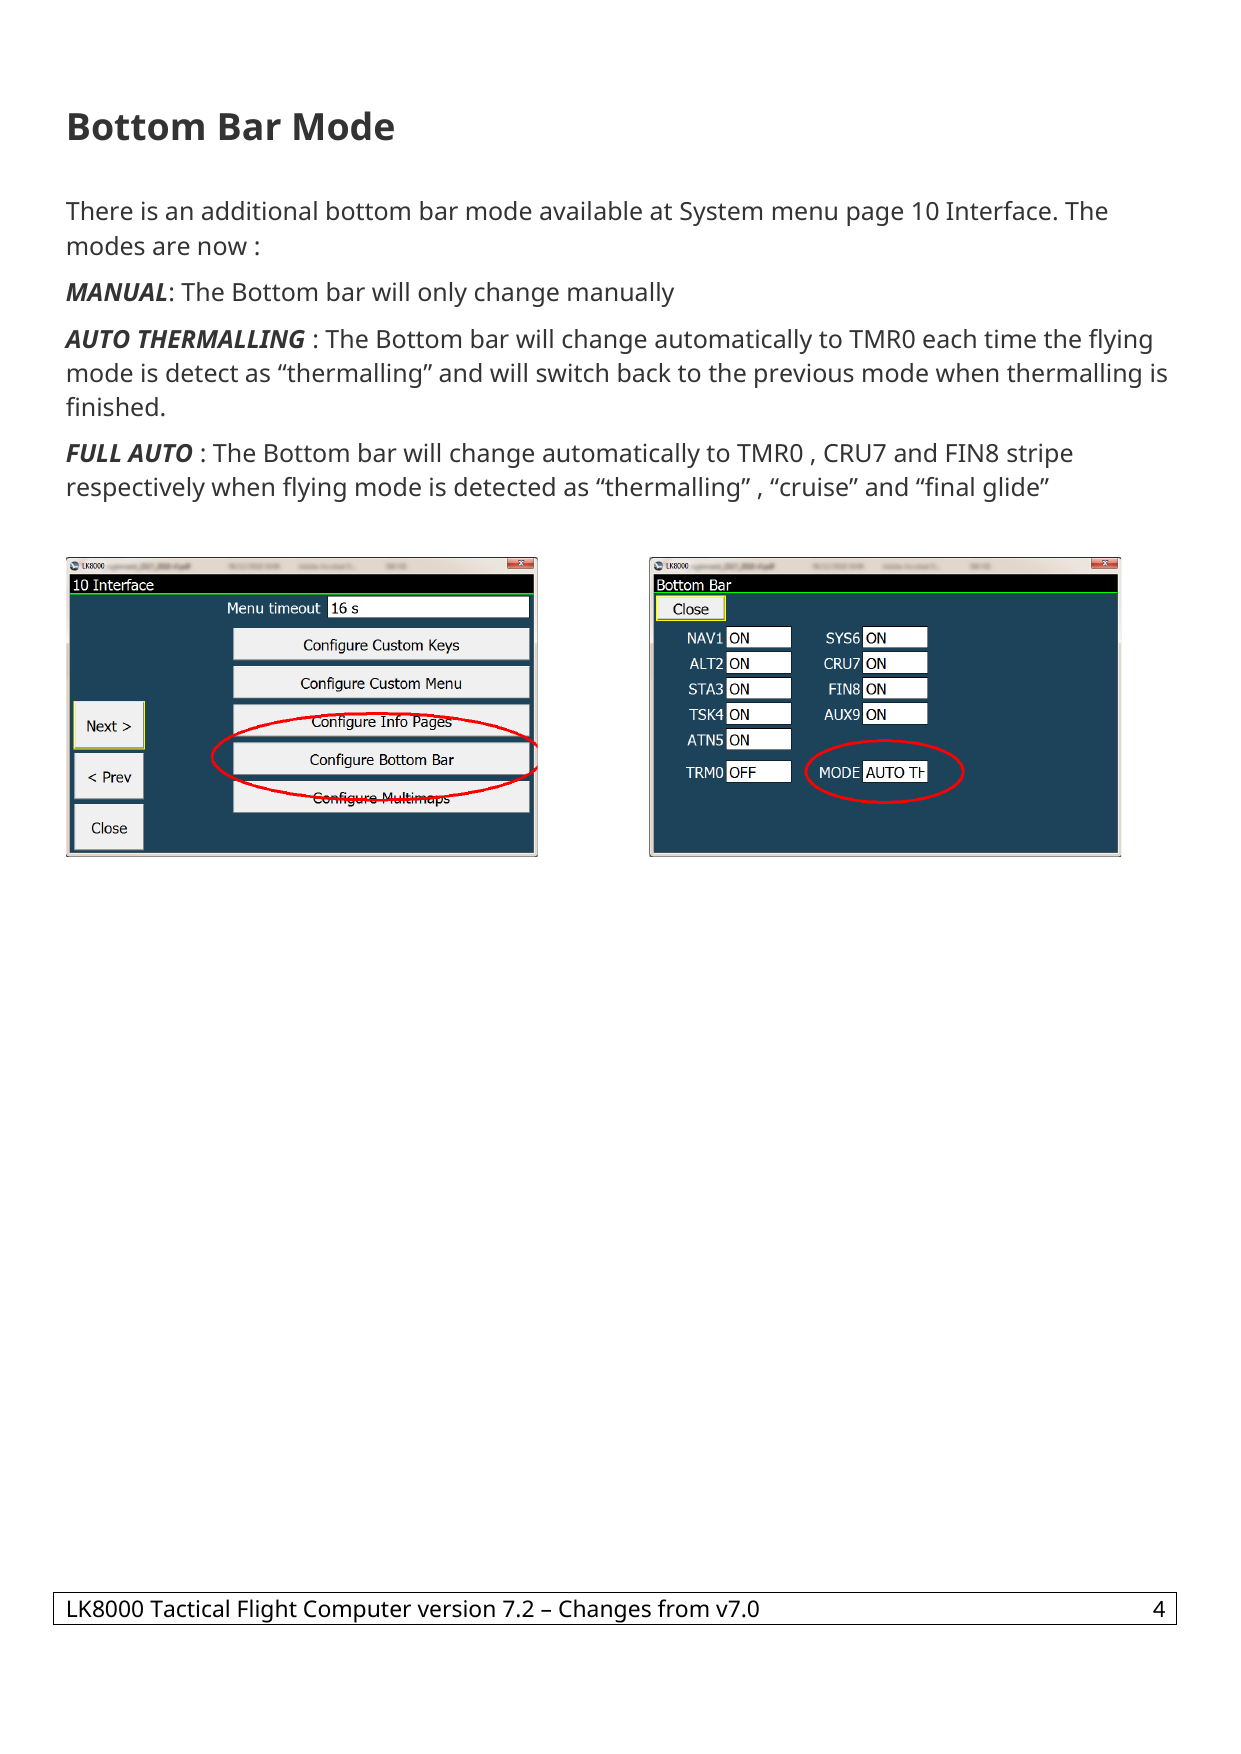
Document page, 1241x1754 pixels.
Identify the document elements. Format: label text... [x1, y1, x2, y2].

text AUTO THERMALLING : The Bottom bar will change automatically to TMR0 each time the flying mode is detect as “thermalling” and will switch back to the previous mode when thermalling is finished. [66, 321, 1181, 423]
subtitle Bottom Bar Mode [66, 100, 1181, 151]
text FULL AUTO : The Bottom bar will change automatically to TMR0 , CRU7 and FIN8 stripe respectively when flying mode is detected as “thermalling” , “cruise” and “final glide” [66, 436, 1181, 504]
text MANUAL: The Bottom bar will only change manually [66, 275, 1181, 309]
picture [66, 557, 538, 857]
text There is an additional bottom bar mode available at System menu page 10 Interface. The modes are now : [66, 194, 1181, 262]
picture [649, 557, 1122, 857]
